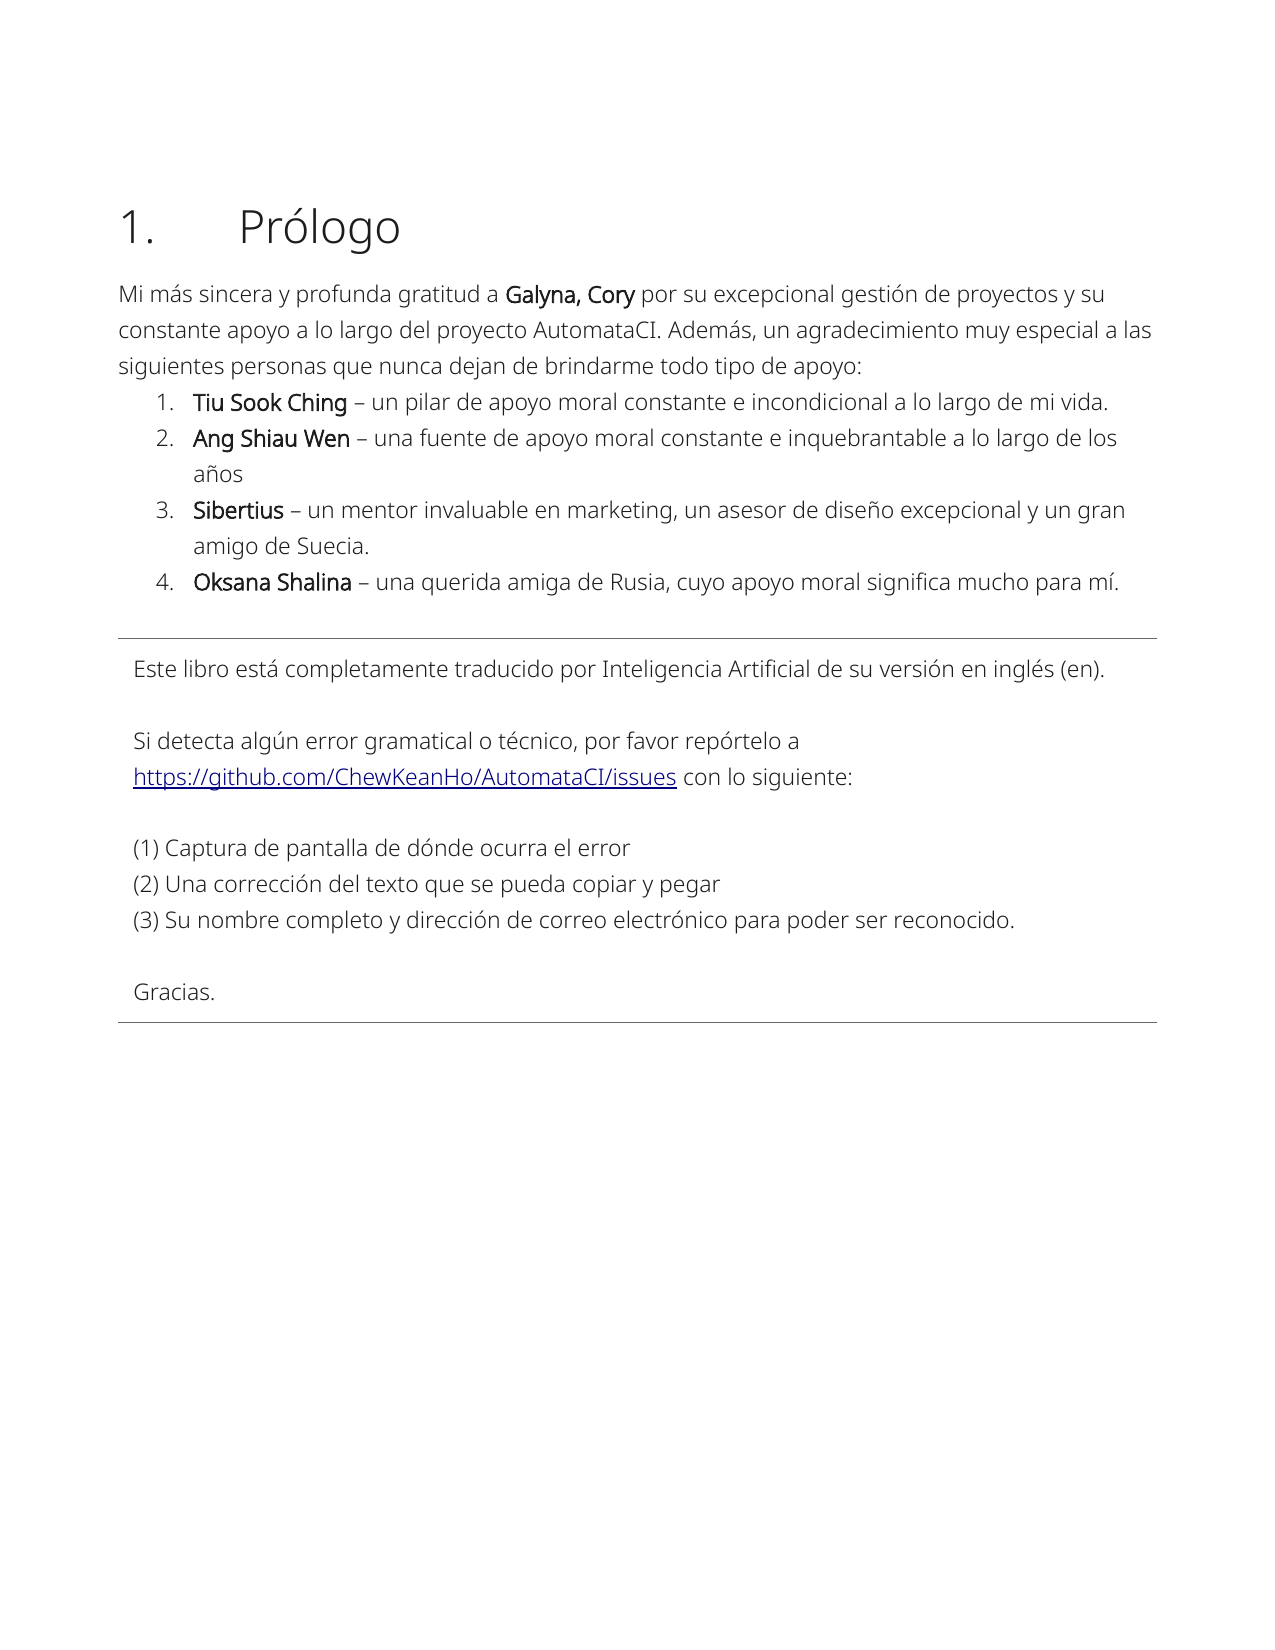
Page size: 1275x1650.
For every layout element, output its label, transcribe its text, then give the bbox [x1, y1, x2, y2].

text Gracias. [118, 961, 1157, 1022]
list Oksana Shalina – una querida amiga de Rusia, cuyo apoyo moral significa mucho para mí. [156, 566, 1157, 597]
list Sibertius – un mentor invaluable en marketing, un asesor de diseño excepcional y un gran amigo de Suecia. [156, 494, 1157, 561]
text Si detecta algún error gramatical o técnico, por favor repórtelo a https://github.com/ChewKeanHo/AutomataCI/issues con lo siguiente: [118, 709, 1157, 792]
list Tiu Sook Ching – un pilar de apoyo moral constante e incondicional a lo largo de mi vida. [156, 386, 1157, 417]
text Mi más sincera y profunda gratitud a Galyna, Cory por su excepcional gestión de proyectos y su constante apoyo a lo largo del proyecto AutomataCI. Además, un agradecimiento muy especial a las siguientes personas que nunca dejan de brindarme todo tipo de apoyo: [118, 278, 1157, 381]
list Ang Shiau Wen – una fuente de apoyo moral constante e inquebrantable a lo largo de los años [156, 422, 1157, 489]
subtitle Prólogo [118, 194, 1157, 257]
text (3) Su nombre completo y dirección de correo electrónico para poder ser reconocido. [118, 889, 1157, 936]
text (2) Una corrección del texto que se pueda copiar y pegar [118, 853, 1157, 889]
text Este libro está completamente traducido por Inteligencia Artificial de su versión en inglés (en). [118, 639, 1157, 684]
text (1) Captura de pantalla de dónde ocurra el error [118, 817, 1157, 853]
